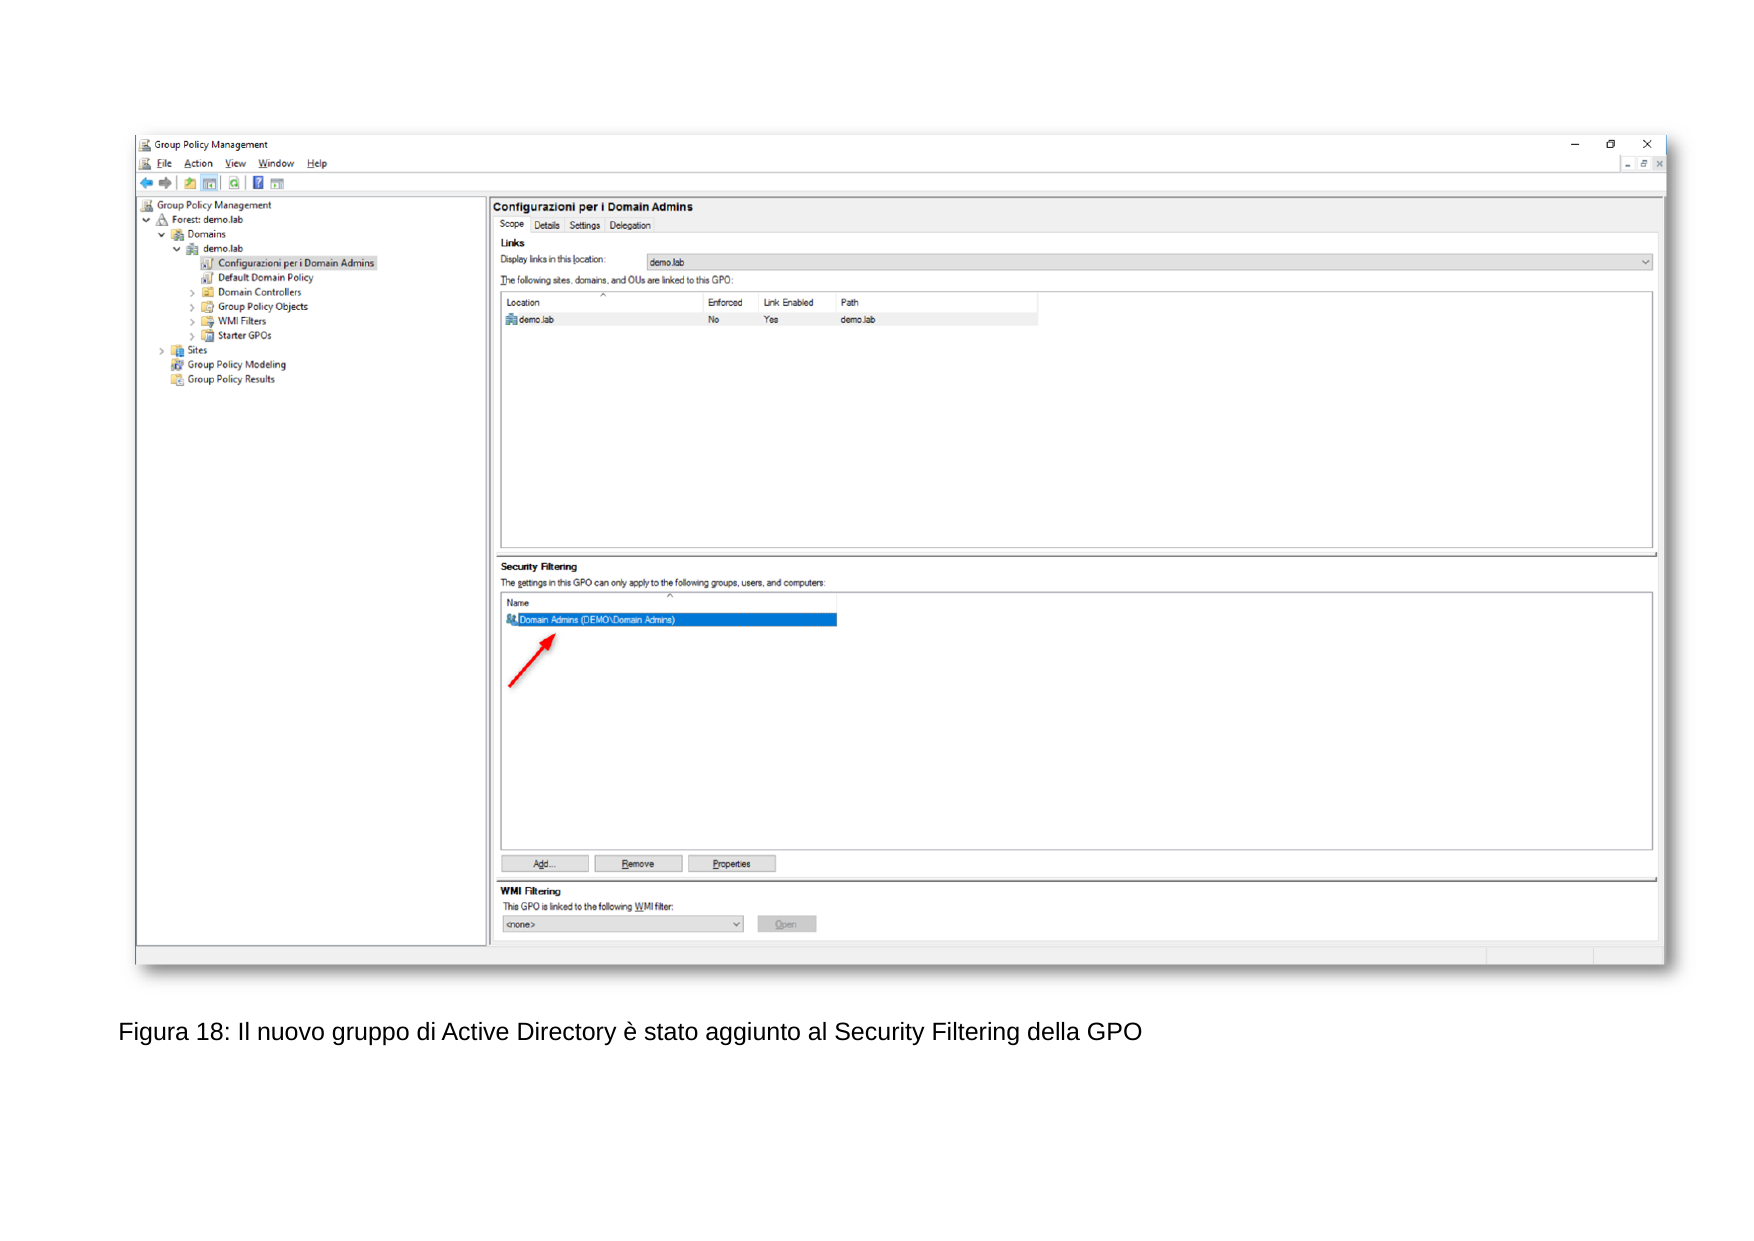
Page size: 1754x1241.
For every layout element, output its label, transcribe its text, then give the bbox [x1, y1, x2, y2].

text Figura 18: Il nuovo gruppo di Active Directory è stato aggiunto al Security Filtering della GPO [118, 1016, 1636, 1045]
picture [118, 118, 1700, 998]
